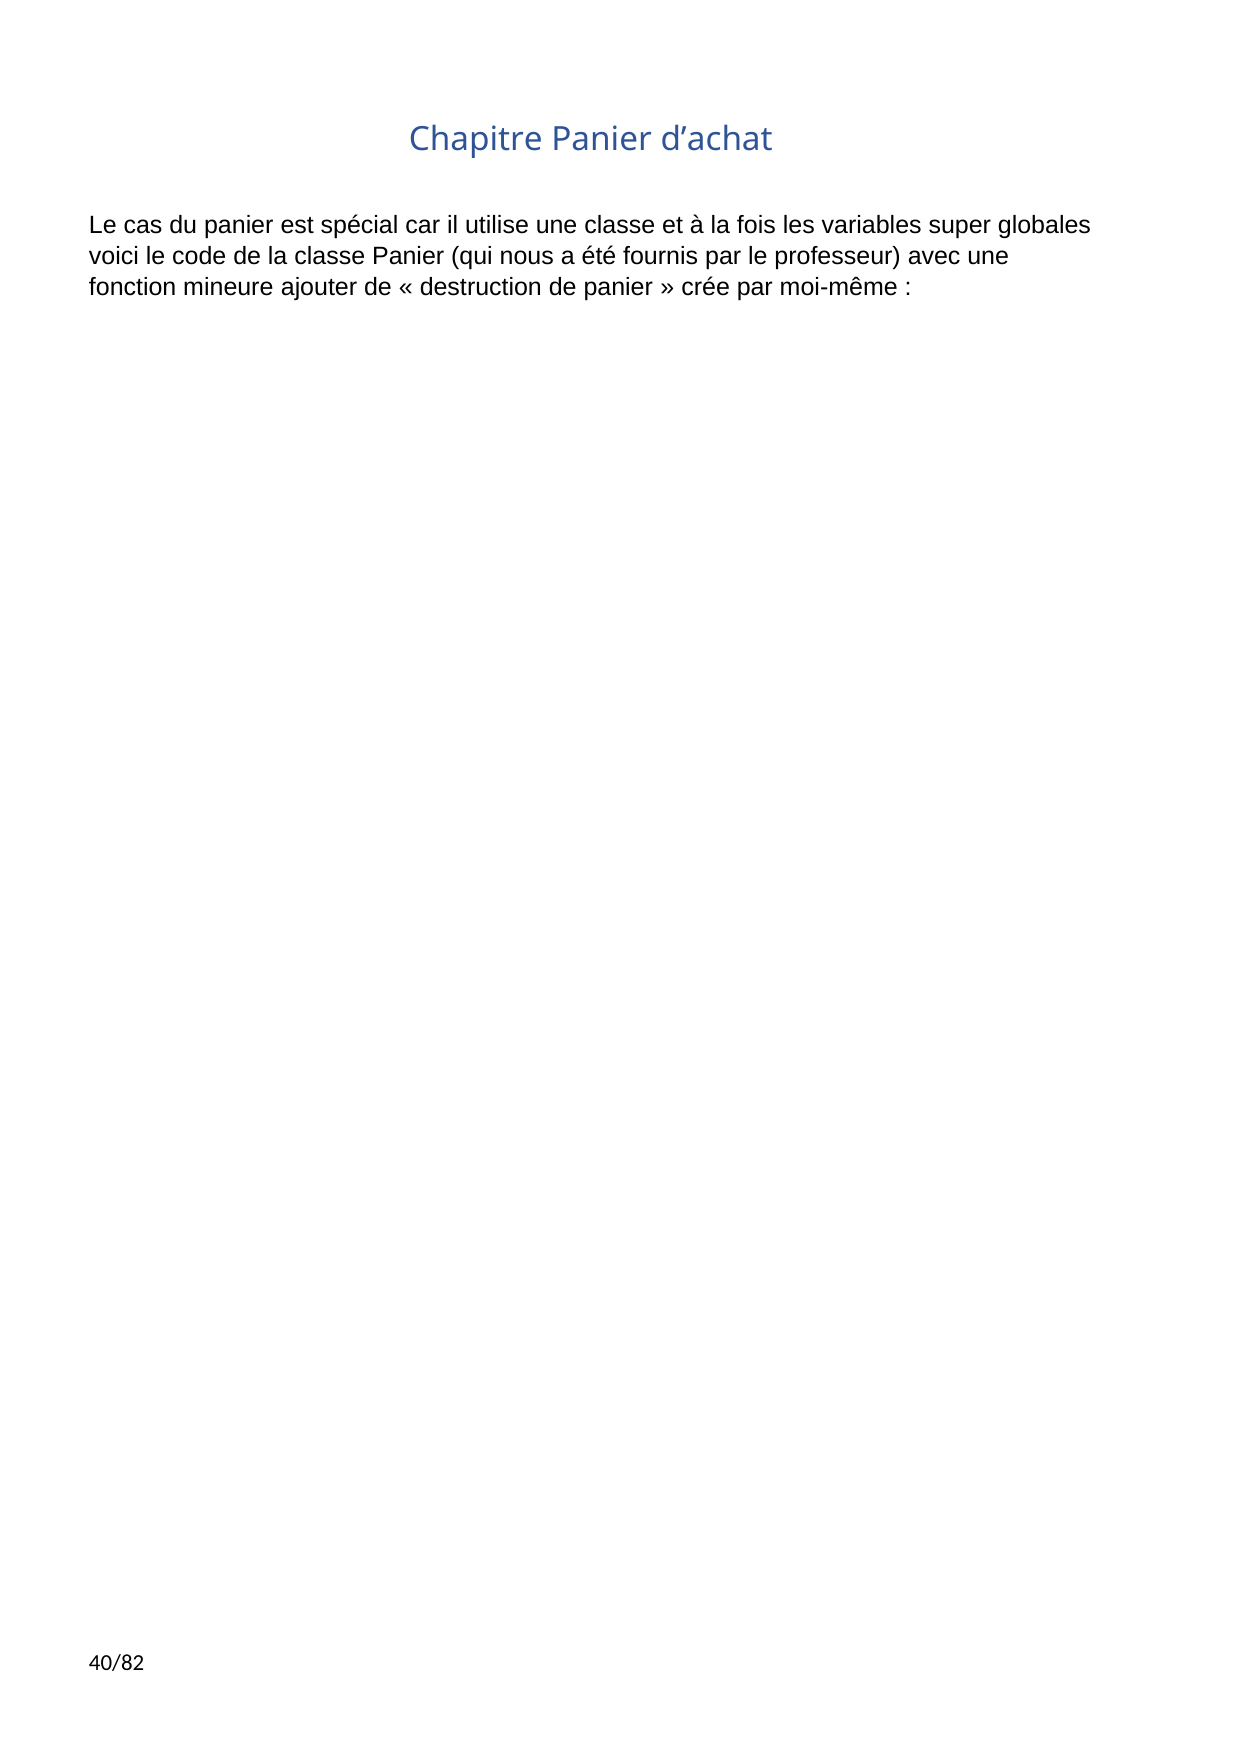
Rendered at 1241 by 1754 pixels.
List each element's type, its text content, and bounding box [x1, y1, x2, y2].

text Le cas du panier est spécial car il utilise une classe et à la fois les variables super globales voici le code de la classe Panier (qui nous a été fournis par le professeur) avec une fonction mineure ajouter de « destruction de panier » crée par moi-même : [89, 210, 1092, 301]
subtitle Chapitre Panier d’achat [89, 114, 1092, 160]
